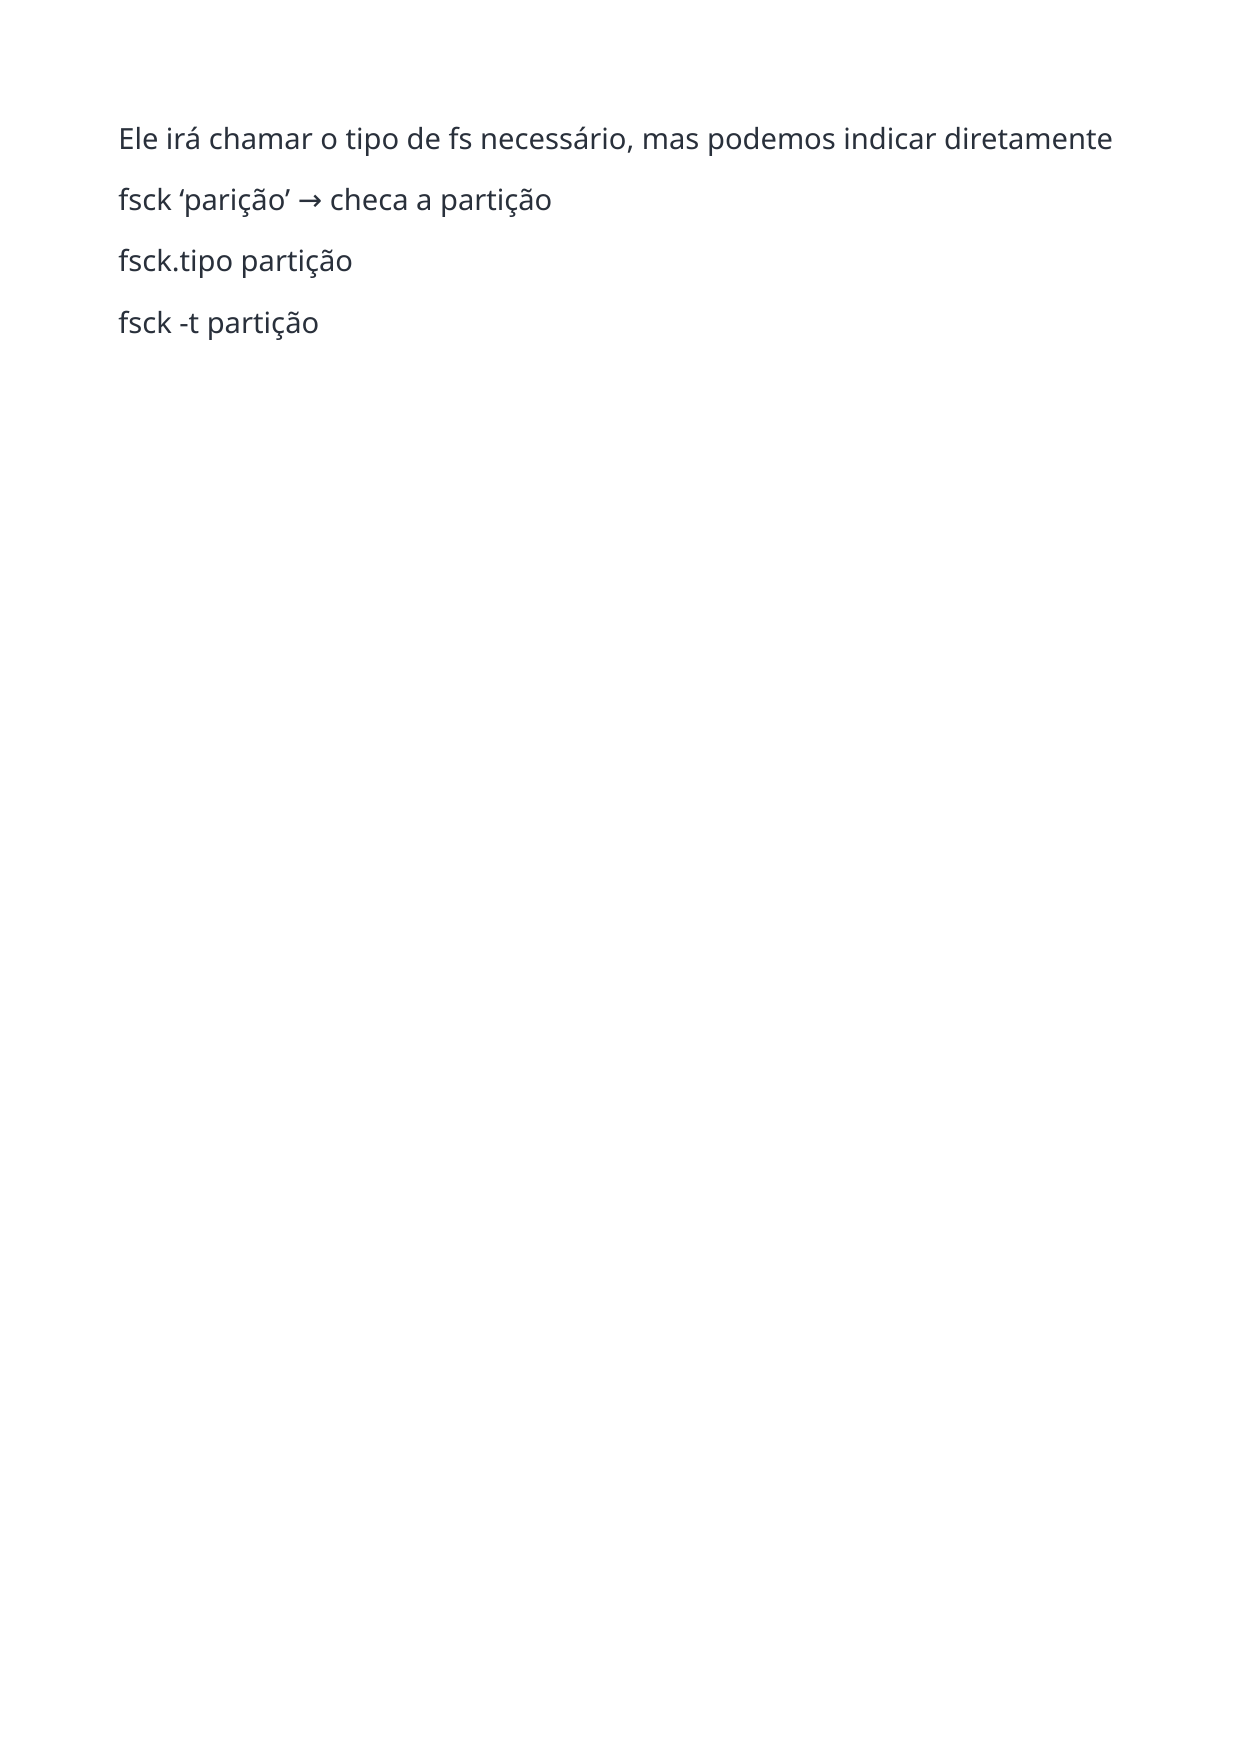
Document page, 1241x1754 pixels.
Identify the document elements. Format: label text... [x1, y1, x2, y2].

text fsck -t partição [118, 302, 1122, 342]
text fsck.tipo partição [118, 241, 1122, 280]
text Ele irá chamar o tipo de fs necessário, mas podemos indicar diretamente [118, 118, 1122, 158]
text fsck ‘parição’ → checa a partição [118, 179, 1122, 219]
